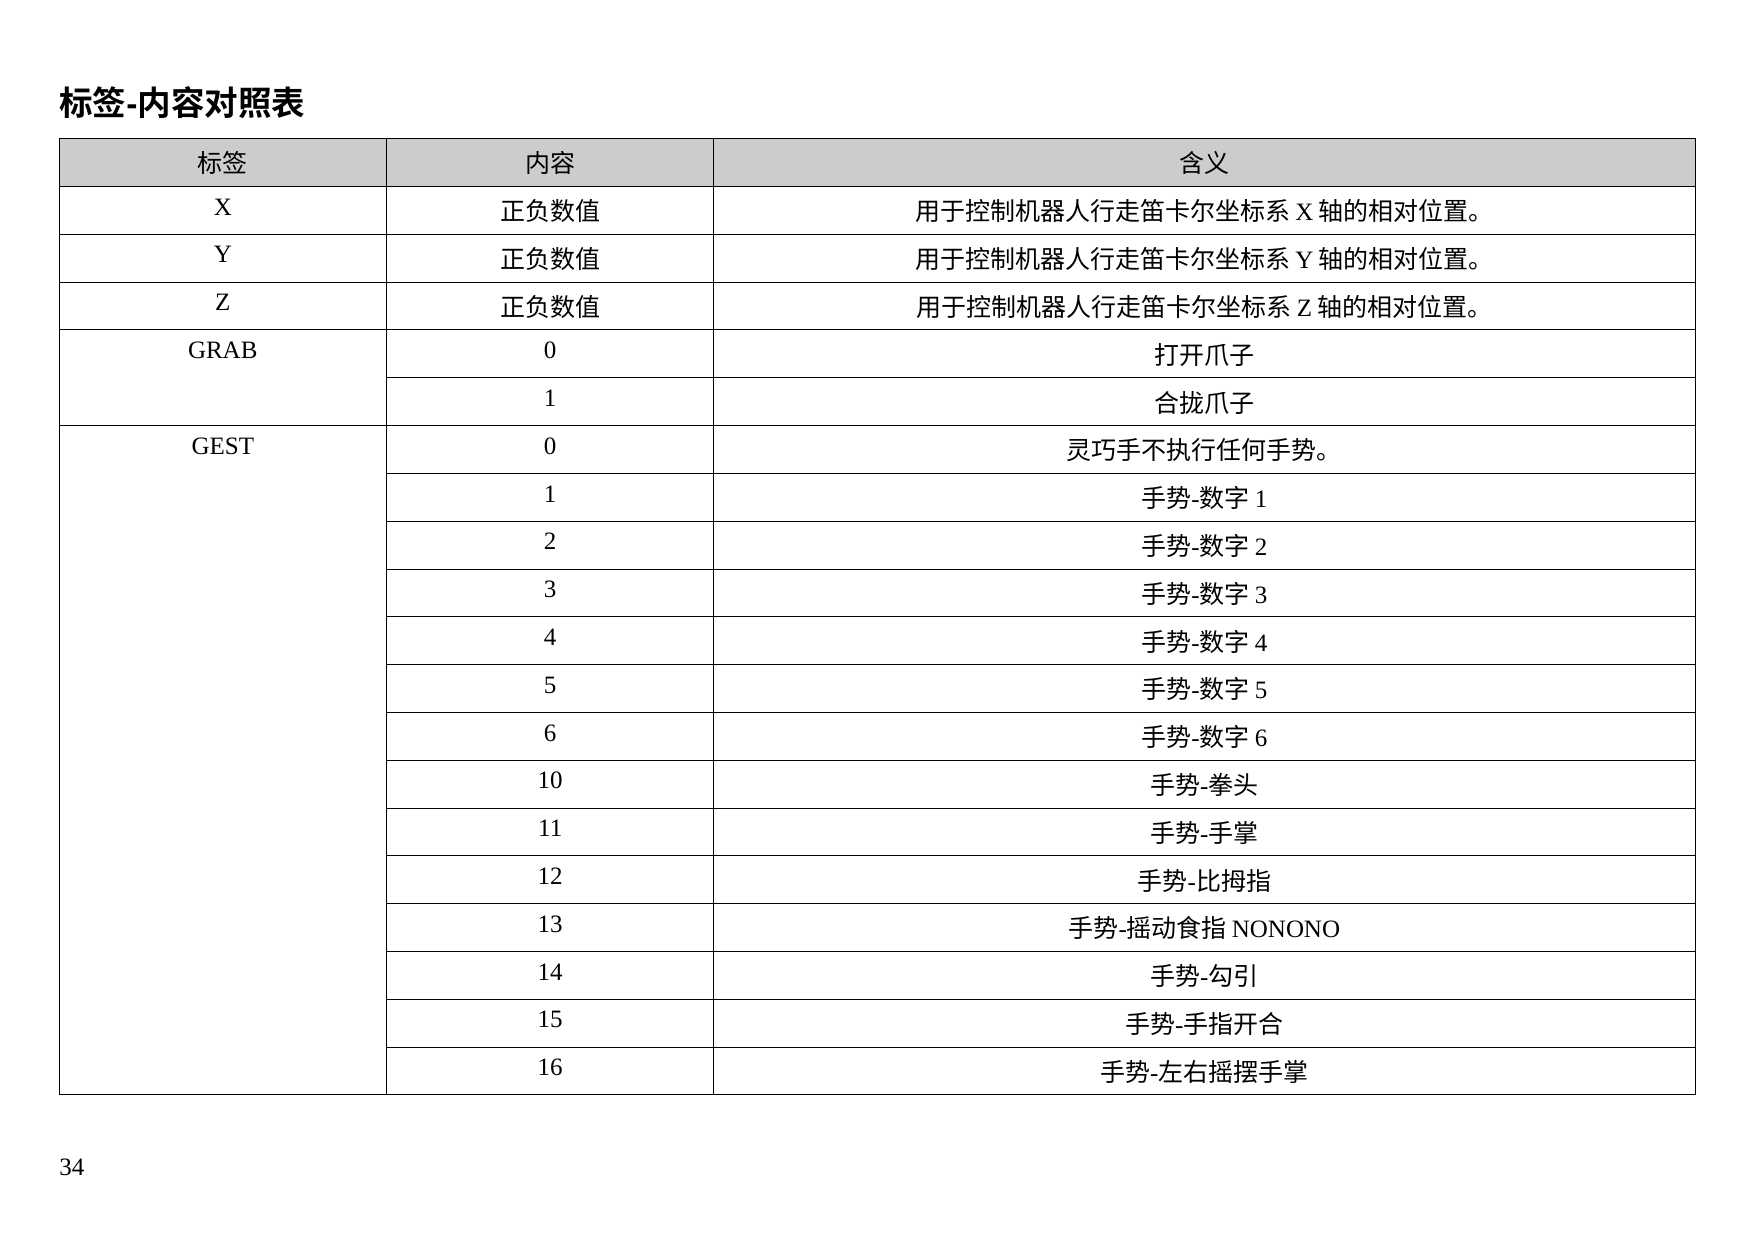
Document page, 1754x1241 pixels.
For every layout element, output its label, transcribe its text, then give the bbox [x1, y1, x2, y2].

table_cell Y [60, 235, 386, 282]
table_header 标签 [60, 139, 386, 186]
table_cell 手势-勾引 [714, 952, 1695, 999]
table_header 含义 [714, 139, 1695, 186]
table_cell 0 [387, 426, 713, 473]
table_cell 手势-数字4 [714, 617, 1695, 664]
table_cell 手势-数字5 [714, 665, 1695, 712]
table_cell 15 [387, 1000, 713, 1047]
table_cell 手势-数字2 [714, 522, 1695, 568]
table_cell 灵巧手不执行任何手势。 [714, 426, 1695, 473]
table_cell 手势-手指开合 [714, 1000, 1695, 1047]
table_cell GEST [60, 426, 386, 1094]
table_cell 3 [387, 570, 713, 616]
table_cell 10 [387, 761, 713, 807]
table_cell 合拢爪子 [714, 378, 1695, 425]
table_cell 手势-比拇指 [714, 856, 1695, 903]
table_cell 14 [387, 952, 713, 999]
table_cell 2 [387, 522, 713, 568]
subtitle 标签-内容对照表 [59, 80, 1695, 126]
table_cell 手势-数字3 [714, 570, 1695, 616]
table_cell X [60, 187, 386, 234]
table_cell 手势-摇动食指NONONO [714, 904, 1695, 951]
table_cell 正负数值 [387, 187, 713, 234]
table_cell 16 [387, 1048, 713, 1094]
table_cell 4 [387, 617, 713, 664]
table_cell 手势-数字6 [714, 713, 1695, 760]
table_cell 正负数值 [387, 235, 713, 282]
table_cell 6 [387, 713, 713, 760]
table_cell GRAB [60, 330, 386, 425]
table_cell 11 [387, 809, 713, 855]
table_cell 手势-左右摇摆手掌 [714, 1048, 1695, 1094]
table_cell 打开爪子 [714, 330, 1695, 377]
table_cell 用于控制机器人行走笛卡尔坐标系Z轴的相对位置。 [714, 283, 1695, 329]
table_cell 用于控制机器人行走笛卡尔坐标系X轴的相对位置。 [714, 187, 1695, 234]
table_cell 手势-拳头 [714, 761, 1695, 807]
table_cell 13 [387, 904, 713, 951]
table_header 内容 [387, 139, 713, 186]
table_cell 用于控制机器人行走笛卡尔坐标系Y轴的相对位置。 [714, 235, 1695, 282]
table_cell 1 [387, 474, 713, 521]
table_cell 正负数值 [387, 283, 713, 329]
table_cell 5 [387, 665, 713, 712]
table_cell 手势-手掌 [714, 809, 1695, 855]
table_cell 1 [387, 378, 713, 425]
table_cell 12 [387, 856, 713, 903]
table_cell 手势-数字1 [714, 474, 1695, 521]
table_cell Z [60, 283, 386, 329]
table_cell 0 [387, 330, 713, 377]
